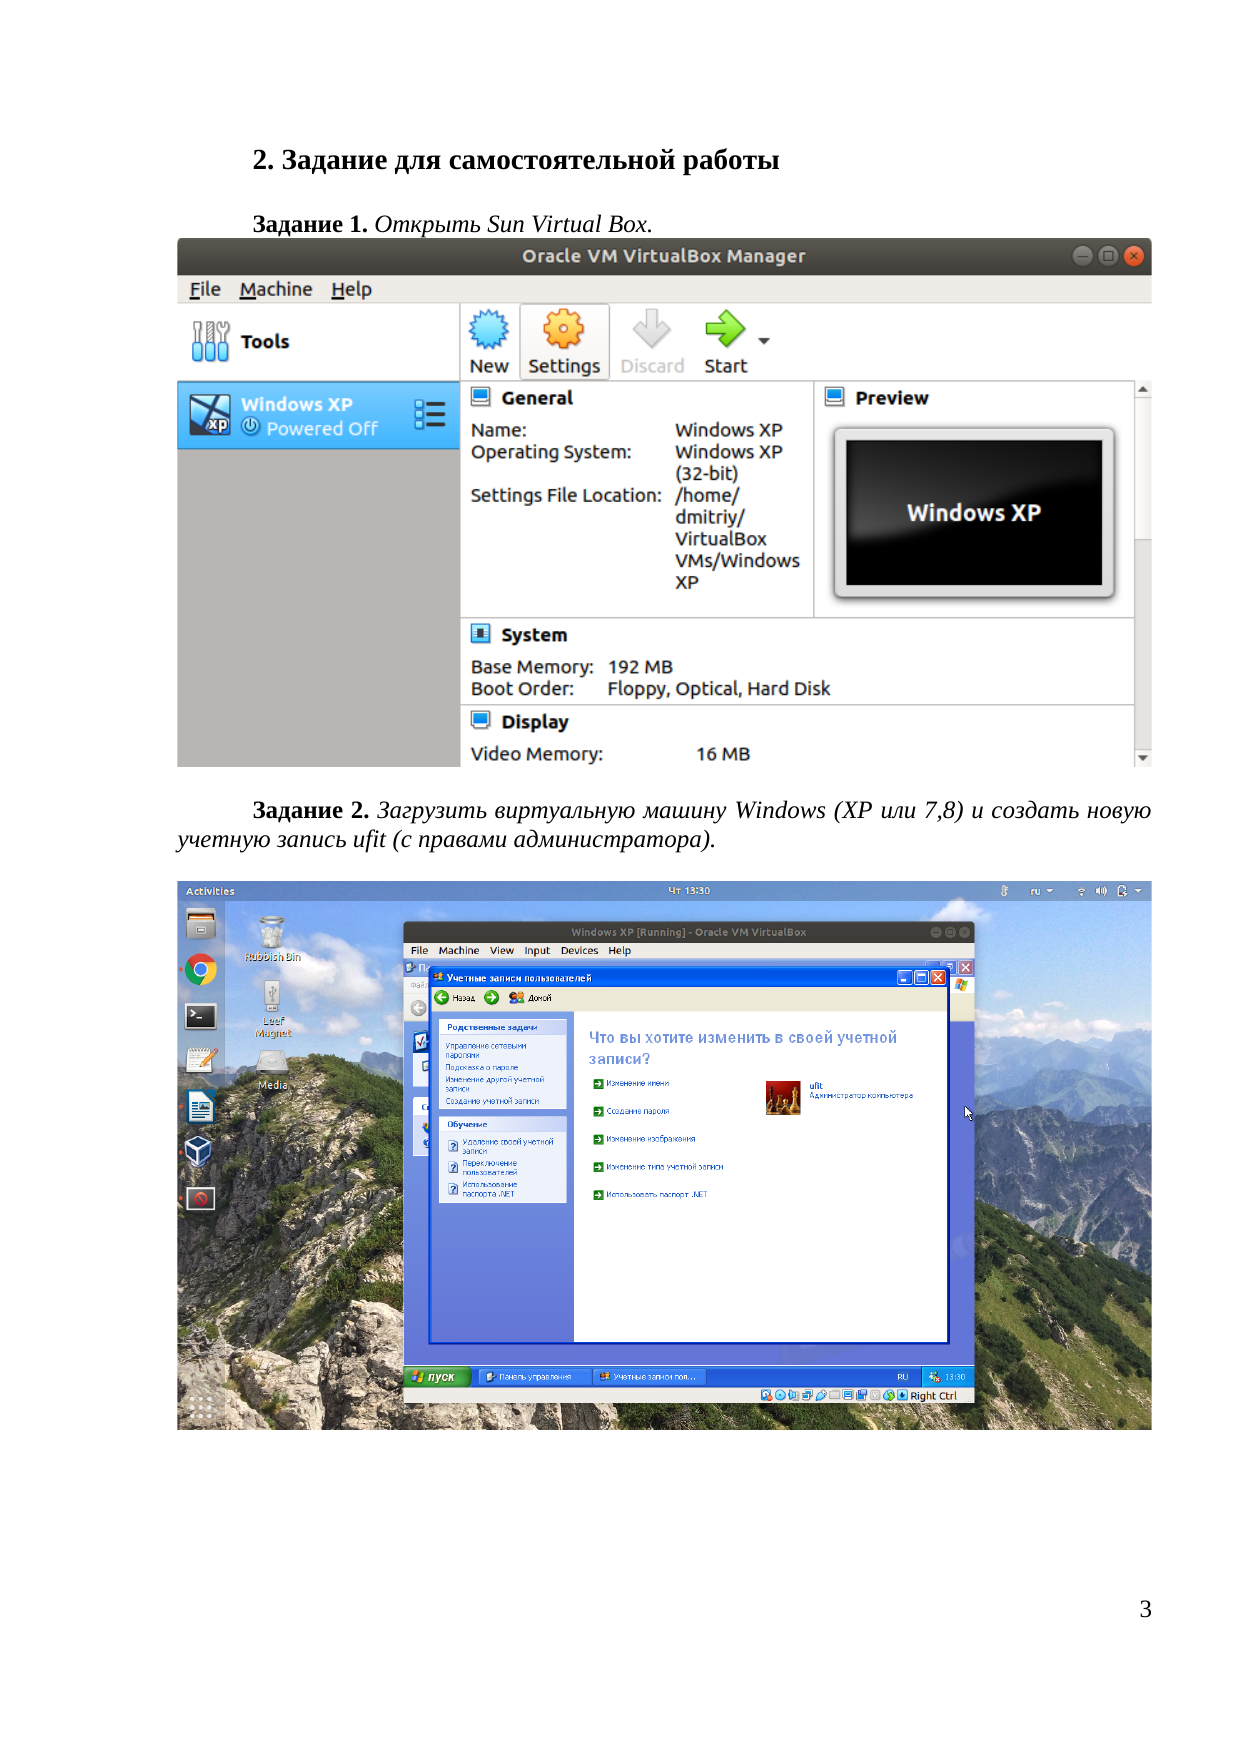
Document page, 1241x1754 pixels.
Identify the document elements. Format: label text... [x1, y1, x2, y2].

text Задание 1. Открыть Sun Virtual Box. [177, 209, 1152, 238]
text Задание 2. Загрузить виртуальную машину Windows (XP или 7,8) и создать новую учетную запись ufit (с правами администратора). [177, 795, 1152, 853]
text 2. Задание для самостоятельной работы [177, 142, 1152, 176]
picture [177, 238, 1152, 767]
picture [177, 881, 1152, 1430]
